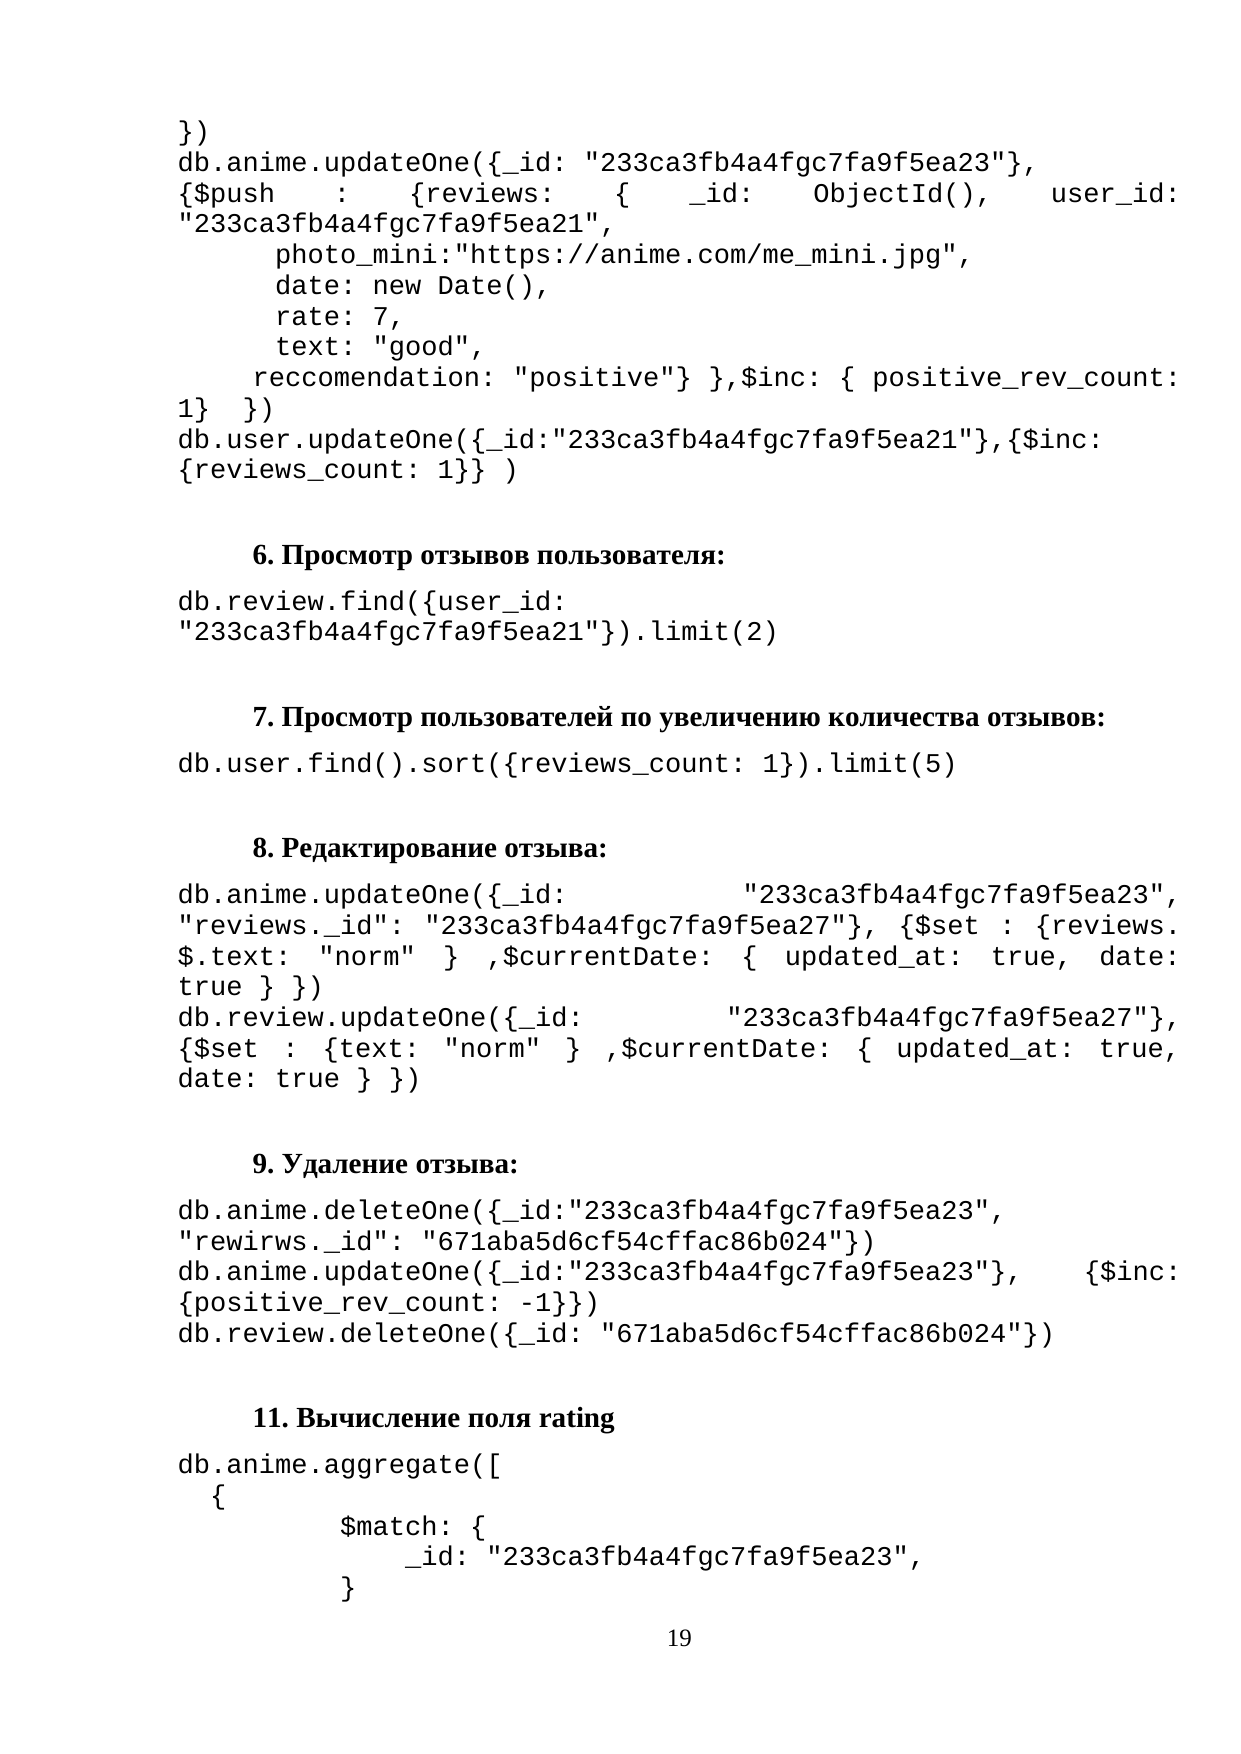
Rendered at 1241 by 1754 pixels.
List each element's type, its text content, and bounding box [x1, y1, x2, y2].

text db.anime.deleteOne({_id:"233ca3fb4a4fgc7fa9f5ea23", "rewirws._id": "671aba5d6cf54cffac86b024"}) [177, 1197, 1181, 1258]
text {$push : {reviews: { _id: ObjectId(), user_id: "233ca3fb4a4fgc7fa9f5ea21", [177, 179, 1181, 241]
text db.anime.aggregate([ [177, 1451, 1181, 1482]
text db.anime.updateOne({_id: "233ca3fb4a4fgc7fa9f5ea23", "reviews._id": "233ca3fb4a4fgc7fa9f5ea27"}, {$set : {reviews.$.text: "norm" } ,$currentDate: { updated_at: true, date: true } }) [177, 881, 1181, 1004]
text reccomendation: "positive"} },$inc: { positive_rev_count: 1} }) [177, 364, 1181, 425]
text 8. Редактирование отзыва: [177, 831, 1181, 864]
text db.review.deleteOne({_id: "671aba5d6cf54cffac86b024"}) [177, 1319, 1181, 1350]
text db.anime.updateOne({_id:"233ca3fb4a4fgc7fa9f5ea23"}, {$inc: {positive_rev_count: -1}}) [177, 1258, 1181, 1319]
text 7. Просмотр пользователей по увеличению количества отзывов: [177, 699, 1181, 733]
text db.review.updateOne({_id: "233ca3fb4a4fgc7fa9f5ea27"}, {$set : {text: "norm" } ,$currentDate: { updated_at: true, date: true } }) [177, 1004, 1181, 1096]
text $match: { [177, 1512, 1181, 1543]
text { [177, 1482, 1181, 1512]
text db.review.find({user_id: "233ca3fb4a4fgc7fa9f5ea21"}).limit(2) [177, 587, 1181, 649]
text rate: 7, [177, 302, 1181, 333]
text }) [177, 118, 1181, 149]
text db.user.updateOne({_id:"233ca3fb4a4fgc7fa9f5ea21"},{$inc: {reviews_count: 1}} ) [177, 425, 1181, 487]
text db.user.find().sort({reviews_count: 1}).limit(5) [177, 749, 1181, 780]
text _id: "233ca3fb4a4fgc7fa9f5ea23", [177, 1543, 1181, 1574]
text photo_mini:"https://anime.com/me_mini.jpg", [177, 241, 1181, 272]
text 11. Вычисление поля rating [177, 1401, 1181, 1434]
text date: new Date(), [177, 272, 1181, 302]
text text: "good", [177, 333, 1181, 364]
text 6. Просмотр отзывов пользователя: [177, 537, 1181, 571]
text } [177, 1574, 1181, 1604]
text db.anime.updateOne({_id: "233ca3fb4a4fgc7fa9f5ea23"}, [177, 149, 1181, 179]
text 9. Удаление отзыва: [177, 1146, 1181, 1180]
